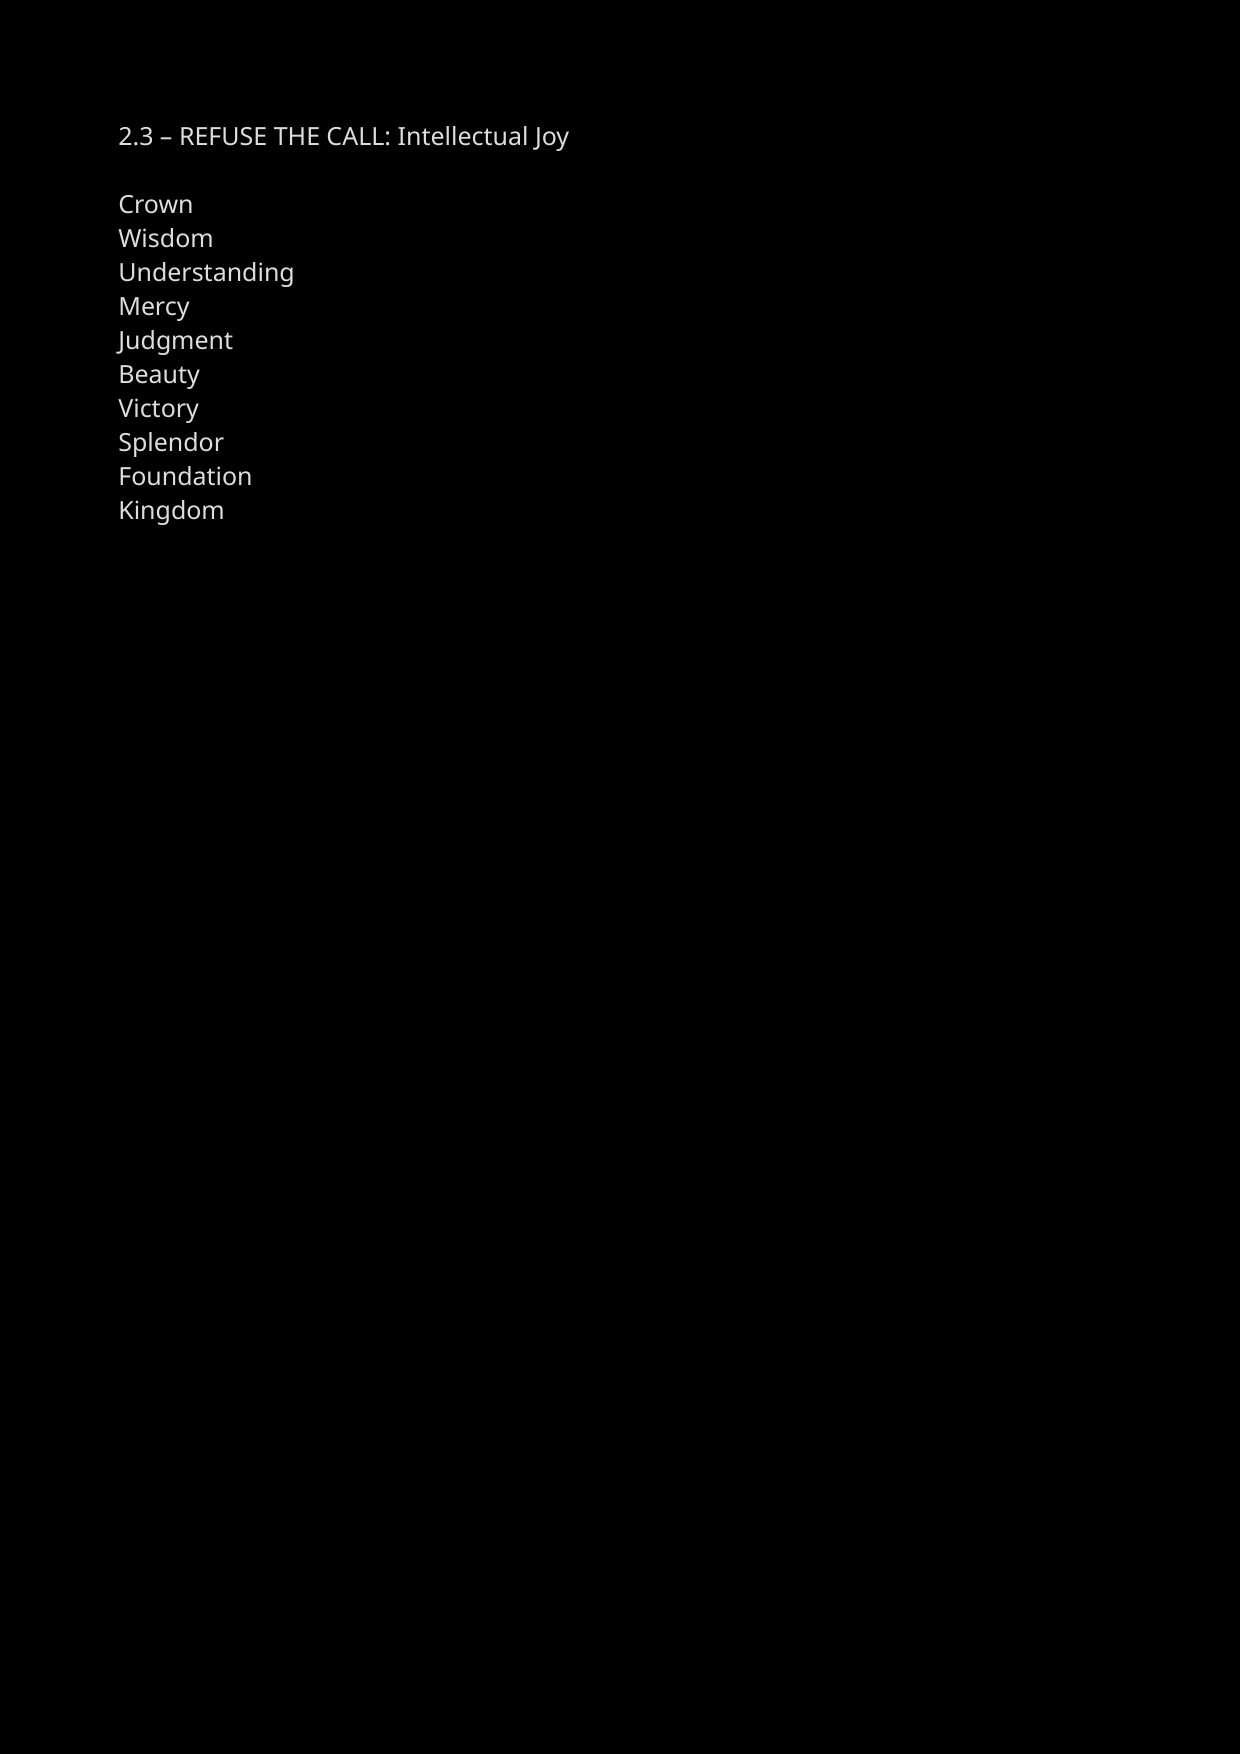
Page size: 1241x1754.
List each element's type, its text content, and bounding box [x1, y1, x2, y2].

text Beauty [118, 357, 1122, 391]
text Understanding [118, 254, 1122, 288]
text 2.3 – REFUSE THE CALL: Intellectual Joy [118, 118, 1122, 152]
text Foundation [118, 459, 1122, 493]
text Crown [118, 186, 1122, 220]
text Judgment [118, 322, 1122, 357]
text Victory [118, 391, 1122, 425]
text Mercy [118, 288, 1122, 322]
text Wisdom [118, 220, 1122, 254]
text Splendor [118, 425, 1122, 459]
text Kingdom [118, 493, 1122, 527]
